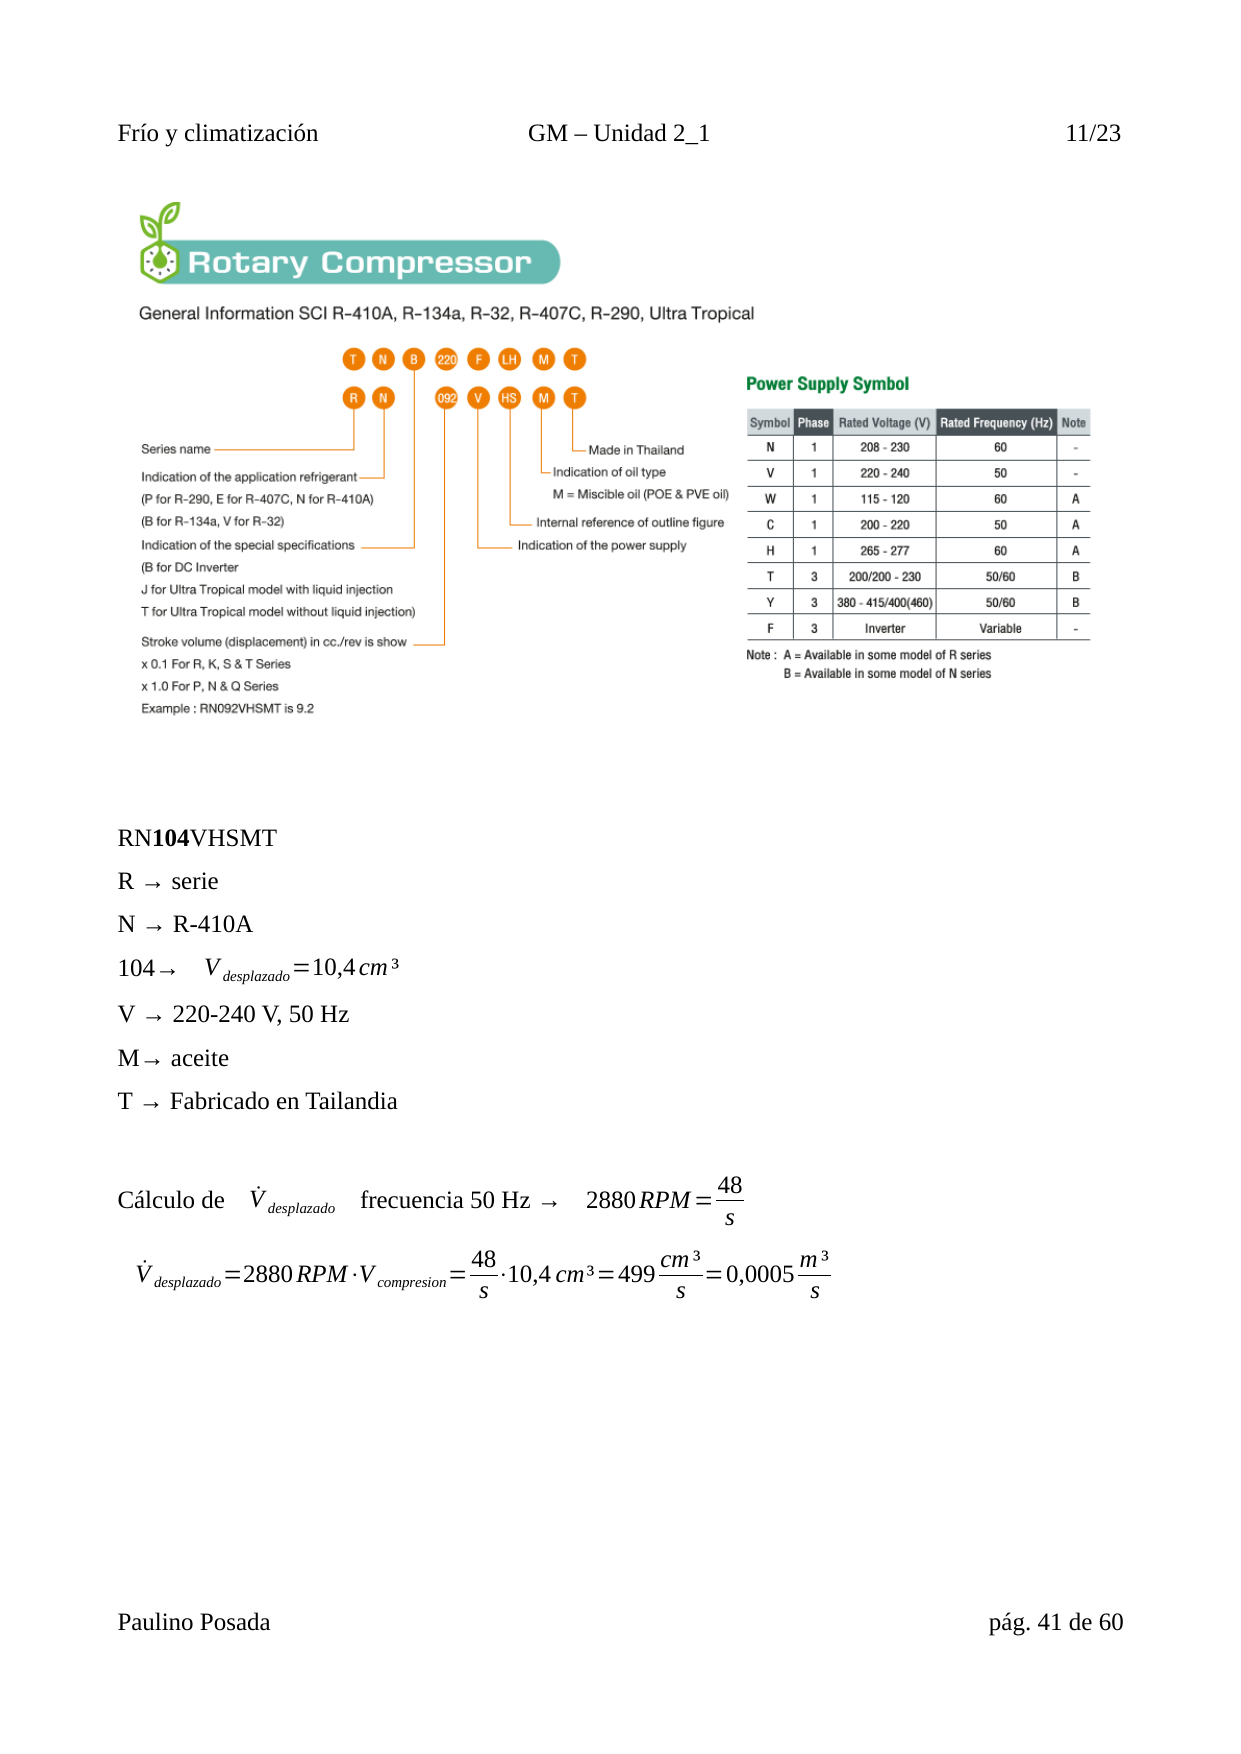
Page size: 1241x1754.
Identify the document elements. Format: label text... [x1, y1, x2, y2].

text T → Fabricado en Tailandia [117, 1086, 1123, 1114]
text 104→ [117, 953, 1123, 985]
text R → serie [117, 866, 1123, 895]
picture [117, 202, 1122, 728]
text V → 220-240 V, 50 Hz [117, 999, 1123, 1028]
text M→ aceite [117, 1043, 1123, 1071]
text N → R-410A [117, 909, 1123, 938]
text Cálculo de frecuencia 50 Hz → [117, 1172, 1123, 1231]
text RN104VHSMT [117, 823, 1123, 852]
